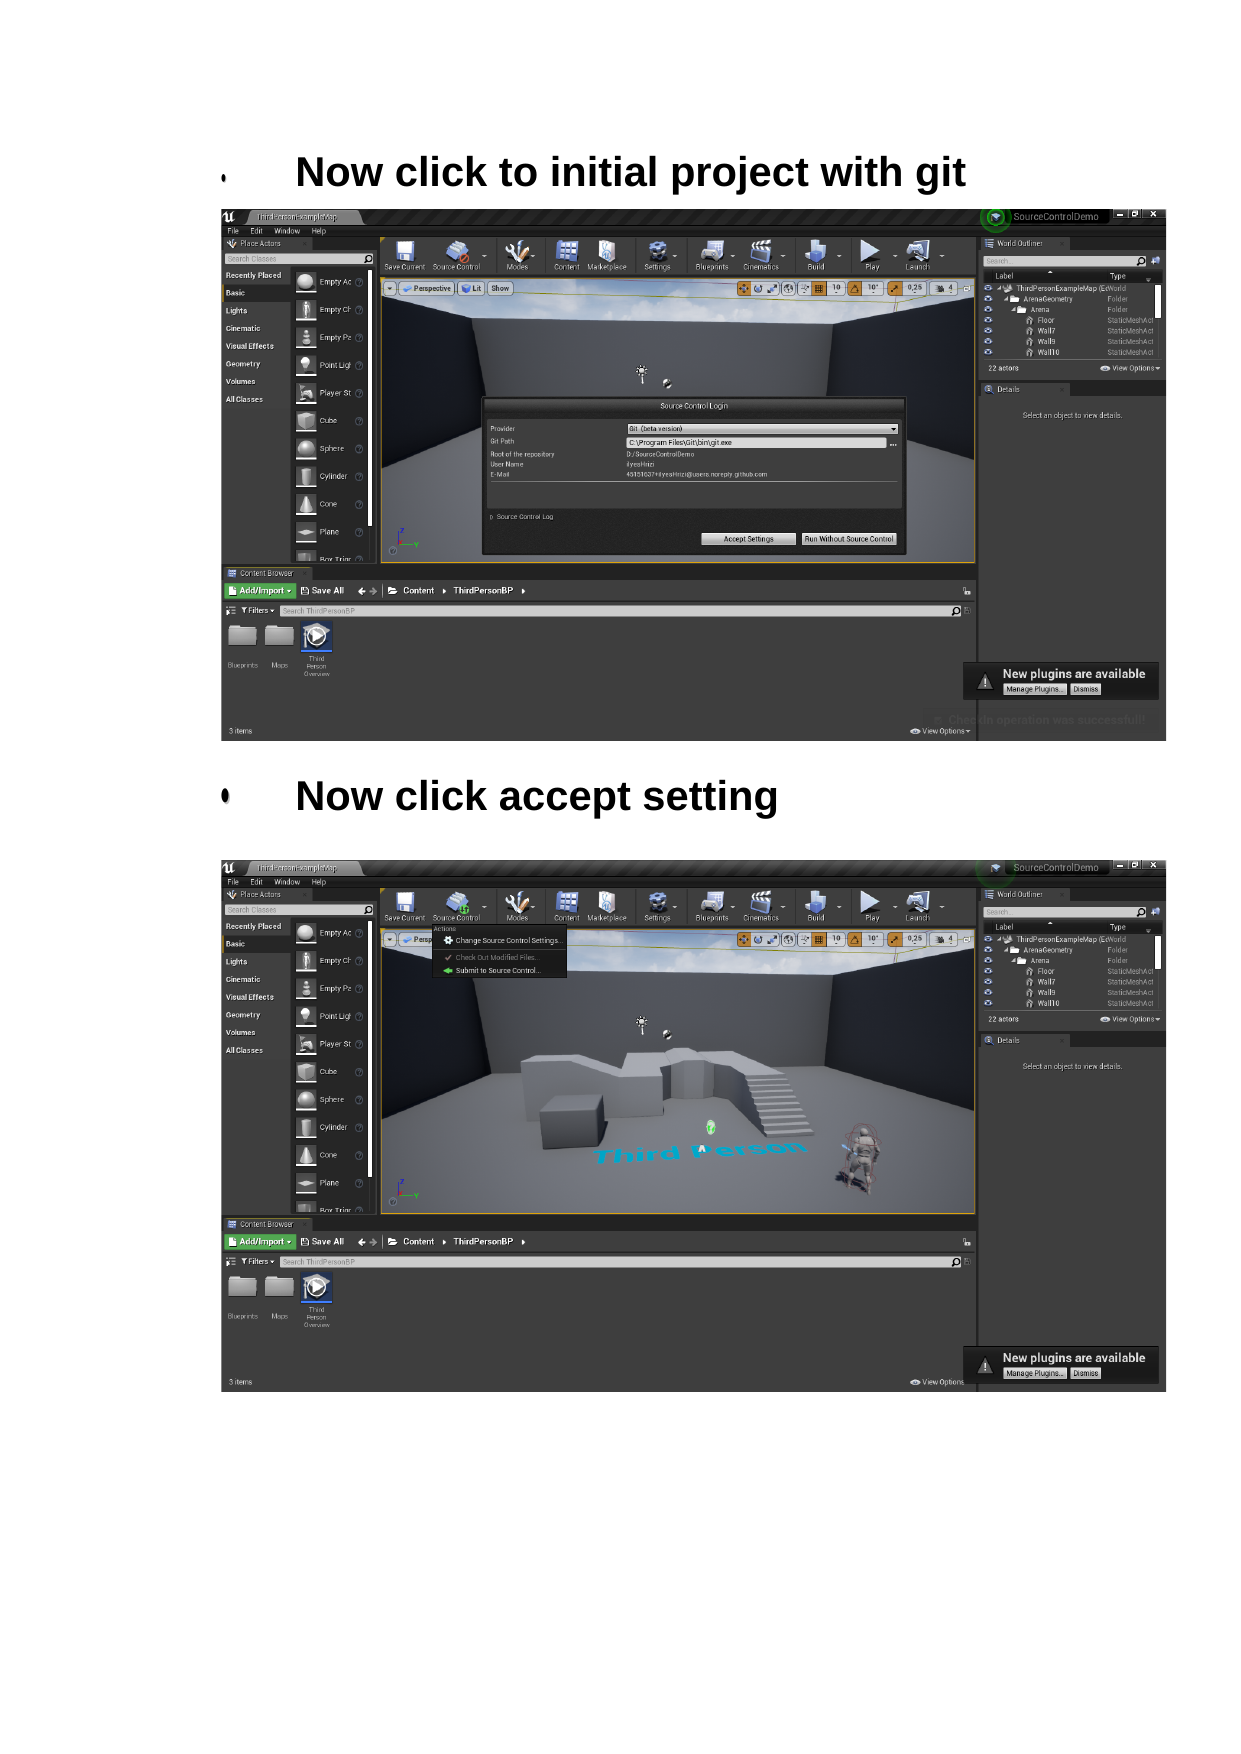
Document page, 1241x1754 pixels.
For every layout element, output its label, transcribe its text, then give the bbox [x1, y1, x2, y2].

list Now click to initial project with git [221, 148, 1093, 209]
list Now click accept setting [221, 772, 1093, 820]
